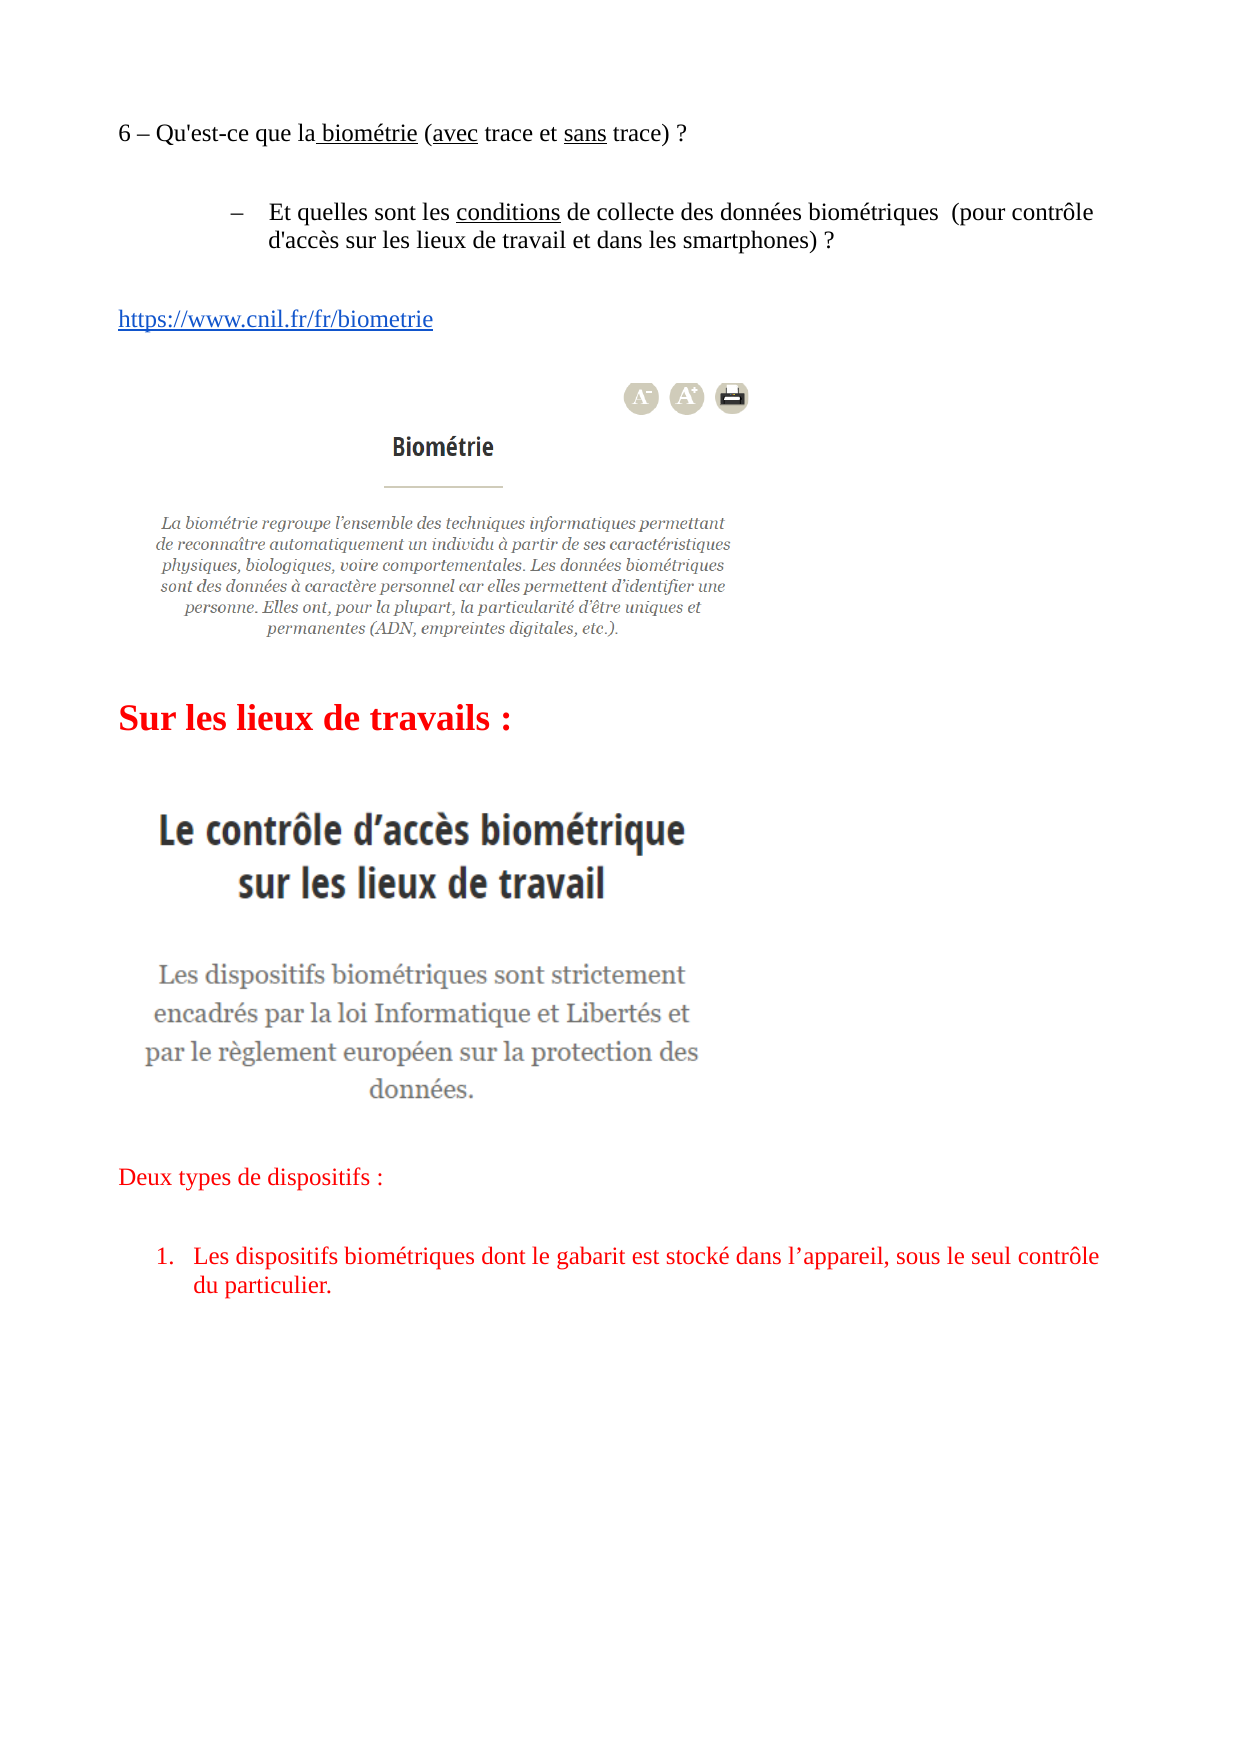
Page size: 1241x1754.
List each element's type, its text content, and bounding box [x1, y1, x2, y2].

list Les dispositifs biométriques dont le gabarit est stocké dans l’appareil, sous le seul contrôle du particulier. [156, 1241, 1122, 1299]
text 6 – Qu'est-ce que la biométrie (avec trace et sans trace) ? [118, 118, 1122, 147]
text Deux types de dispositifs : [118, 1162, 1122, 1191]
text – Et quelles sont les conditions de collecte des données biométriques (pour contrôle d'accès sur les lieux de travail et dans les smartphones) ? [231, 197, 1122, 254]
text Sur les lieux de travails : [118, 696, 1122, 739]
text https://www.cnil.fr/fr/biometrie [118, 304, 1122, 333]
